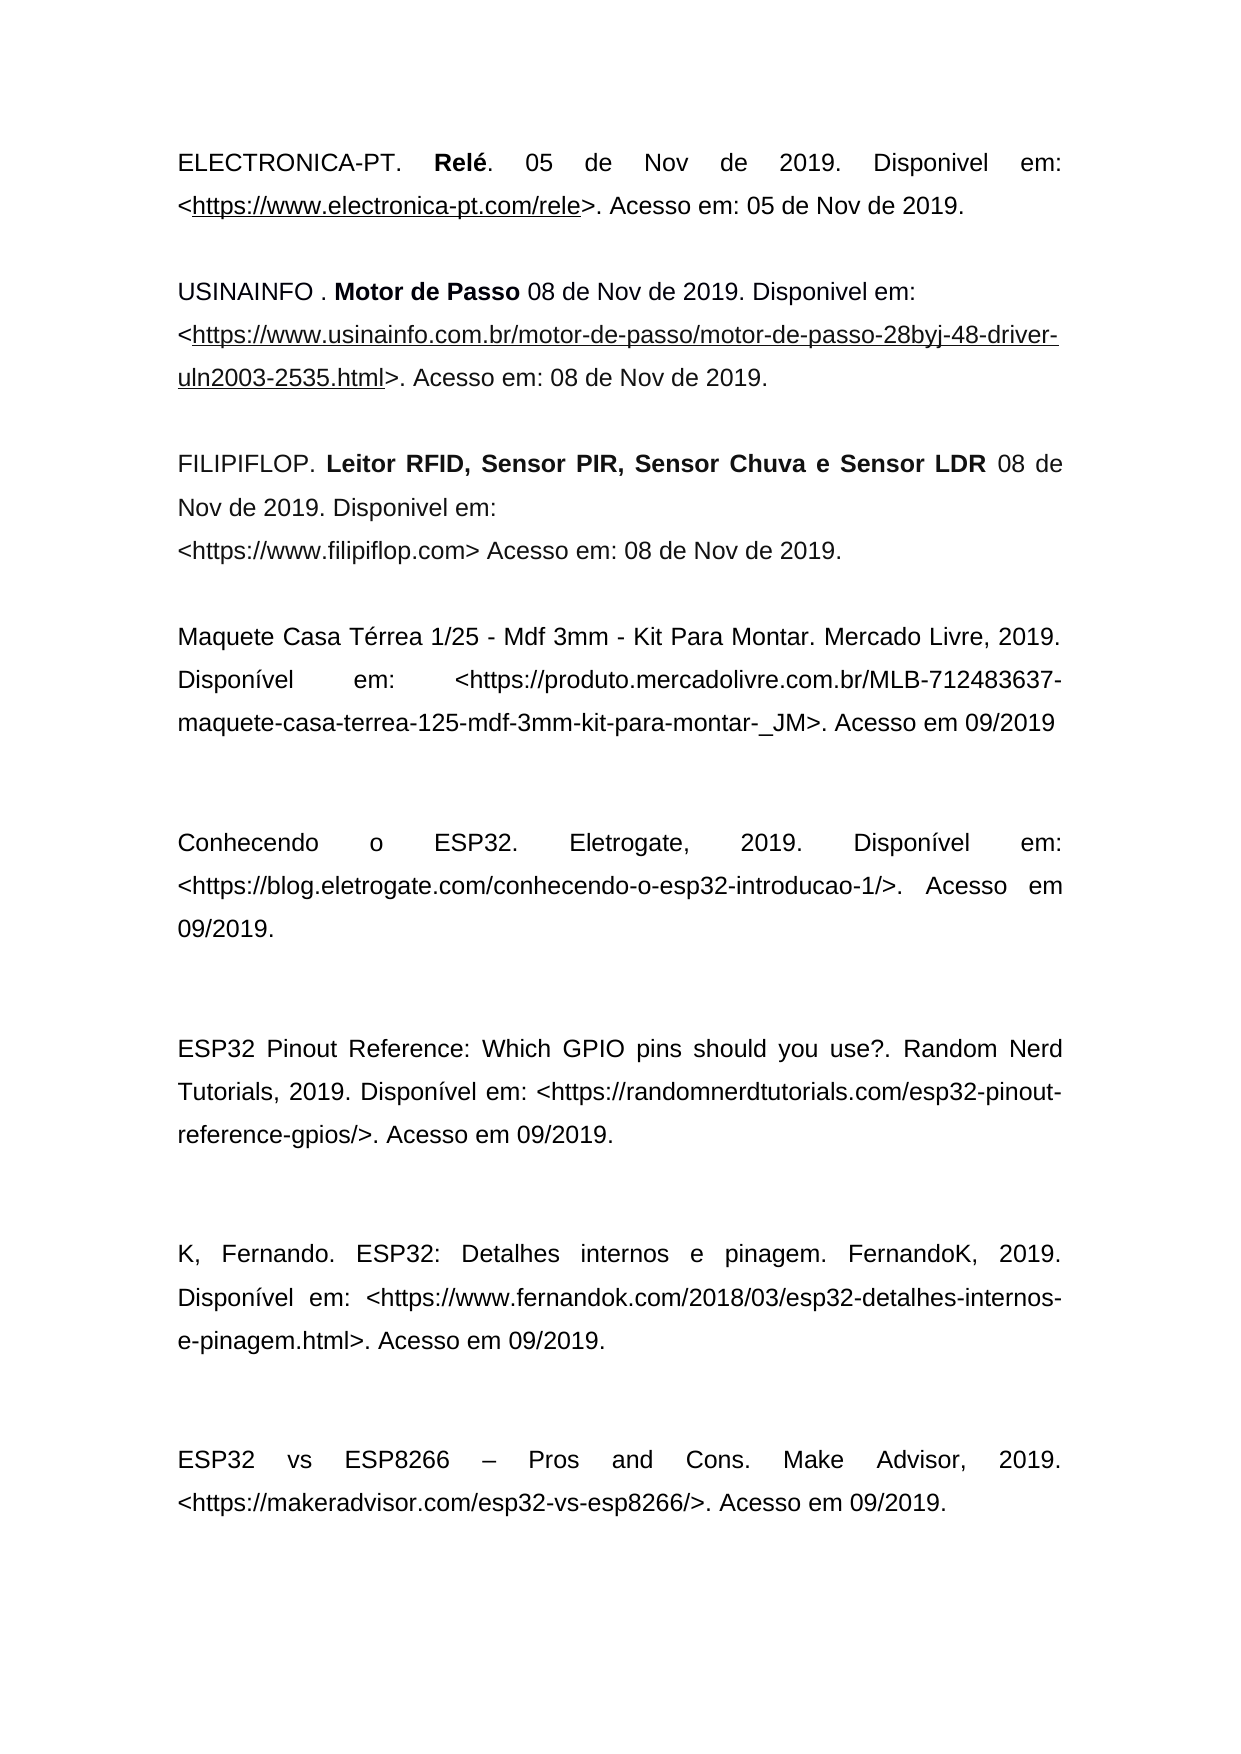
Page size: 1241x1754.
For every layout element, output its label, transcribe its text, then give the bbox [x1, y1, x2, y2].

text K, Fernando. ESP32: Detalhes internos e pinagem. FernandoK, 2019. Disponível em: <https://www.fernandok.com/2018/03/esp32-detalhes-internos-e-pinagem.html>. Acesso em 09/2019. [177, 1239, 1063, 1354]
text FILIPIFLOP. Leitor RFID, Sensor PIR, Sensor Chuva e Sensor LDR 08 de Nov de 2019. Disponivel em: [177, 449, 1063, 521]
text Conhecendo o ESP32. Eletrogate, 2019. Disponível em: <https://blog.eletrogate.com/conhecendo-o-esp32-introducao-1/>. Acesso em 09/2019. [177, 828, 1063, 943]
text ELECTRONICA-PT. Relé. 05 de Nov de 2019. Disponivel em: <https://www.electronica-pt.com/rele>. Acesso em: 05 de Nov de 2019. [177, 148, 1063, 219]
text ESP32 vs ESP8266 – Pros and Cons. Make Advisor, 2019. <https://makeradvisor.com/esp32-vs-esp8266/>. Acesso em 09/2019. [177, 1445, 1063, 1517]
text USINAINFO . Motor de Passo 08 de Nov de 2019. Disponivel em: [177, 277, 1063, 306]
text <https://www.filipiflop.com> Acesso em: 08 de Nov de 2019. [177, 536, 1063, 564]
text ESP32 Pinout Reference: Which GPIO pins should you use?. Random Nerd Tutorials, 2019. Disponível em: <https://randomnerdtutorials.com/esp32-pinout-reference-gpios/>. Acesso em 09/2019. [177, 1034, 1063, 1149]
text <https://www.usinainfo.com.br/motor-de-passo/motor-de-passo-28byj-48-driver-uln2003-2535.html>. Acesso em: 08 de Nov de 2019. [177, 320, 1063, 392]
text Maquete Casa Térrea 1/25 - Mdf 3mm - Kit Para Montar. Mercado Livre, 2019. Disponível em: <https://produto.mercadolivre.com.br/MLB-712483637-maquete-casa-terrea-125-mdf-3mm-kit-para-montar-_JM>. Acesso em 09/2019 [177, 622, 1063, 737]
